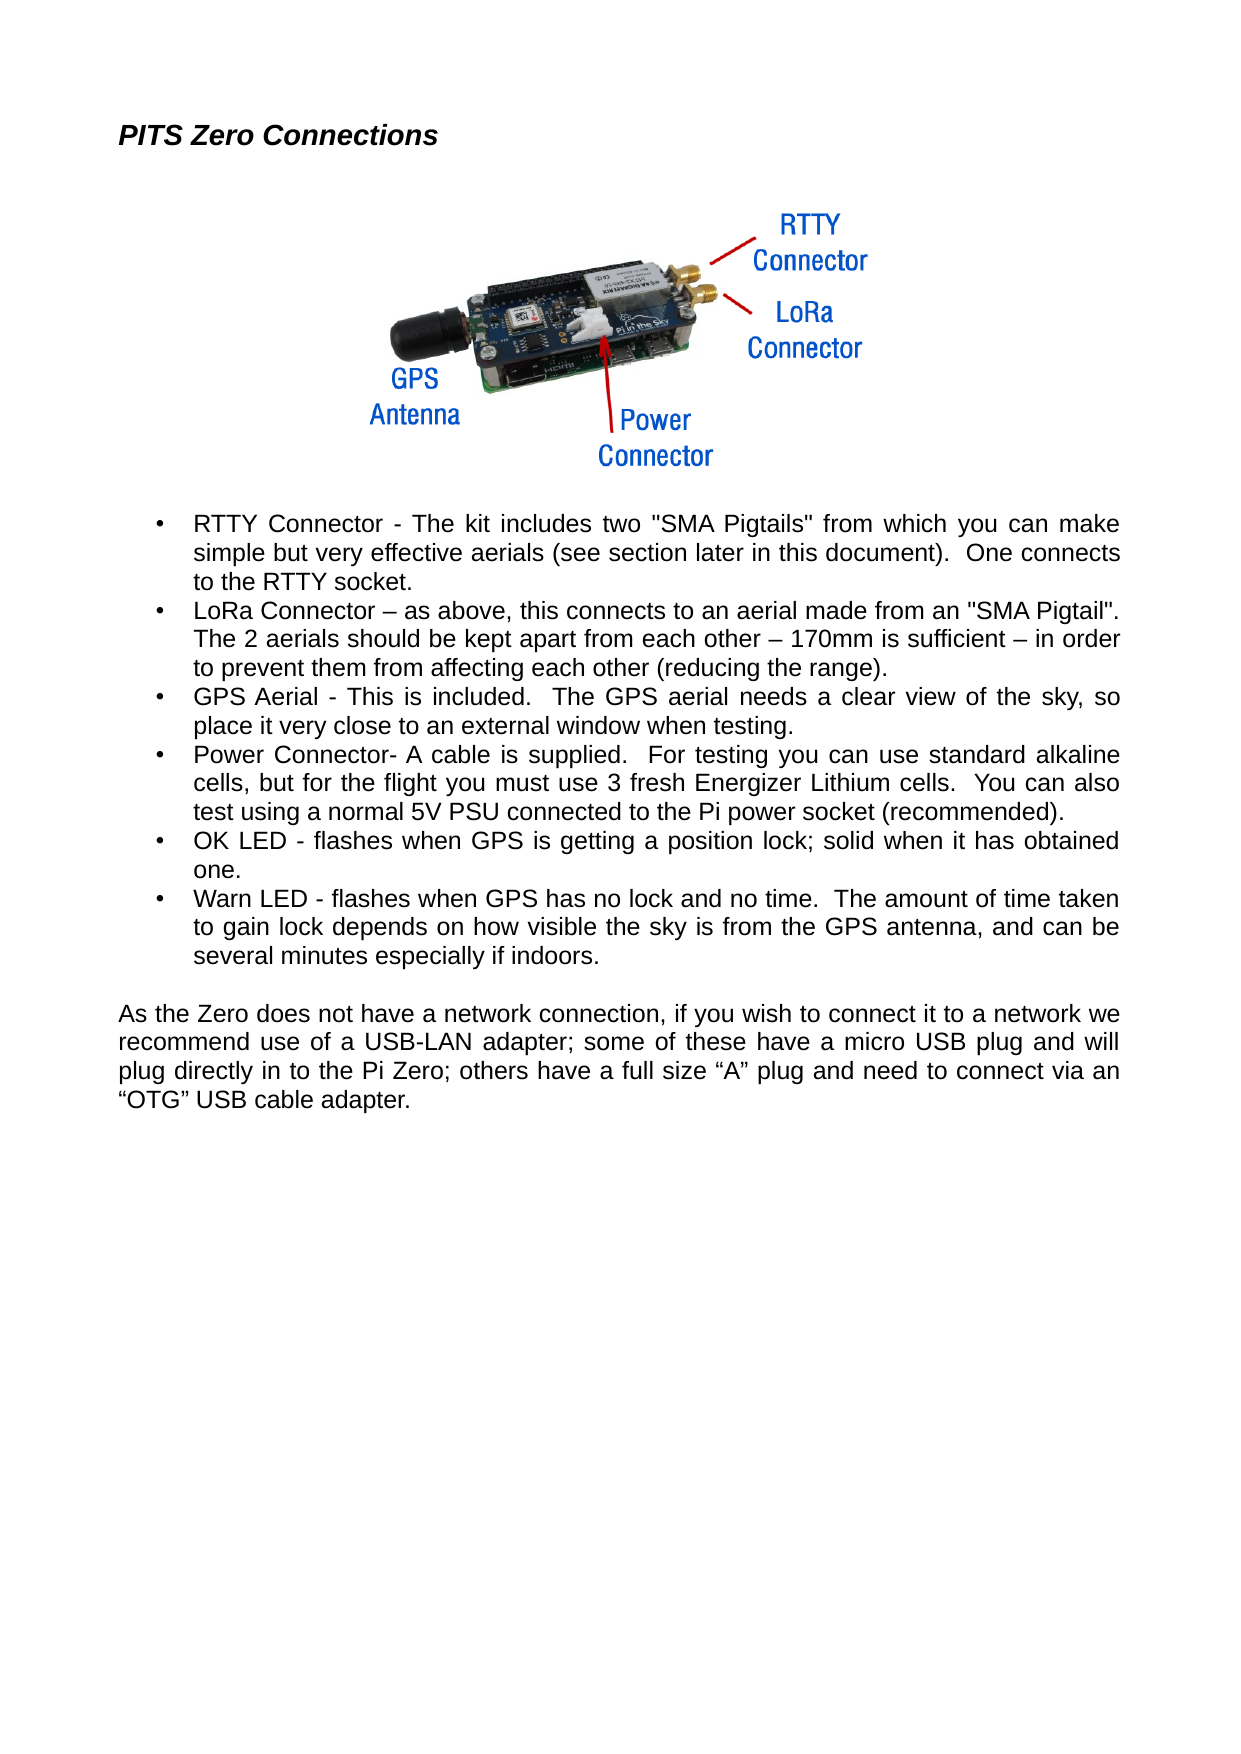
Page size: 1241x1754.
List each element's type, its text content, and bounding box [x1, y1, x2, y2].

list Power Connector- A cable is supplied. For testing you can use standard alkaline cells, but for the flight you must use 3 fresh Energizer Lithium cells. You can also test using a normal 5V PSU connected to the Pi power socket (recommended). [156, 739, 1122, 826]
list Warn LED - flashes when GPS has no lock and no time. The amount of time taken to gain lock depends on how visible the sky is from the GPS antenna, and can be several minutes especially if indoors. [156, 883, 1122, 970]
list RTTY Connector - The kit includes two "SMA Pigtails" from which you can make simple but very effective aerials (see section later in this document). One connects to the RTTY socket. [156, 509, 1122, 596]
list OK LED - flashes when GPS is getting a position lock; solid when it has obtained one. [156, 826, 1122, 883]
text As the Zero does not have a network connection, if you wish to connect it to a network we recommend use of a USB-LAN adapter; some of these have a micro USB plug and will plug directly in to the Pi Zero; others have a full size “A” plug and need to connect via an “OTG” USB cable adapter. [118, 999, 1122, 1114]
list GPS Aerial - This is included. The GPS aerial needs a clear view of the sky, so place it very close to an external window when testing. [156, 682, 1122, 739]
subtitle PITS Zero Connections [118, 118, 1122, 152]
list LoRa Connector – as above, this connects to an aerial made from an "SMA Pigtail". The 2 aerials should be kept apart from each other – 170mm is sufficient – in order to prevent them from affecting each other (reducing the range). [156, 596, 1122, 682]
